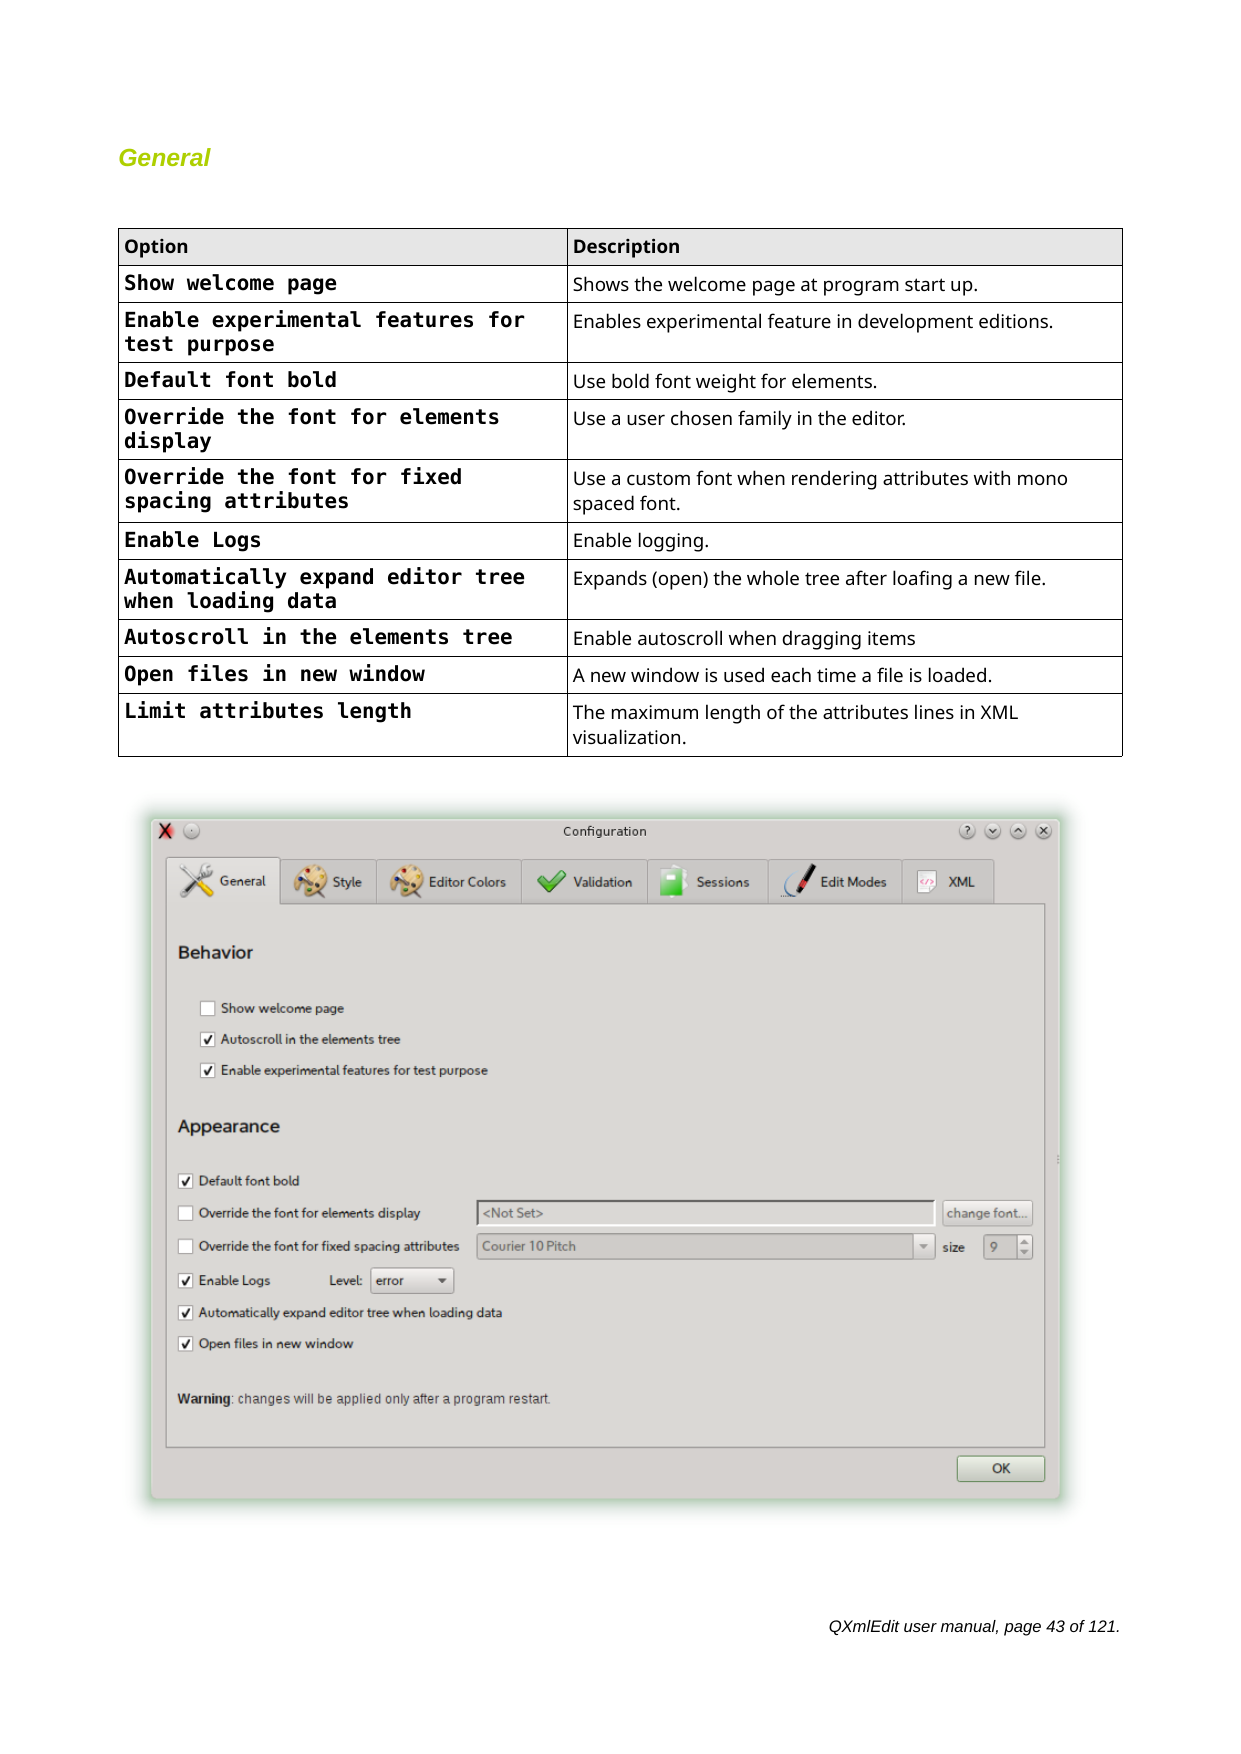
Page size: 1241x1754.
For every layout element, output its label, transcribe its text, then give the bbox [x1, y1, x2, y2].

table_cell Automatically expand editor tree when loading data [119, 560, 567, 619]
subtitle General [118, 143, 1122, 172]
table_cell Override the font for elements display [119, 400, 567, 459]
table_cell Shows the welcome page at program start up. [568, 266, 1122, 302]
table_cell Limit attributes length [119, 694, 567, 756]
table_header Option [119, 229, 567, 265]
table_cell Use bold font weight for elements. [568, 363, 1122, 399]
table_cell Use a user chosen family in the editor. [568, 400, 1122, 459]
table_cell The maximum length of the attributes lines in XML visualization. [568, 694, 1122, 756]
table_cell Autoscroll in the elements tree [119, 620, 567, 656]
table_cell Default font bold [119, 363, 567, 399]
table_cell Enable experimental features for test purpose [119, 303, 567, 362]
table_header Description [568, 229, 1122, 265]
table_cell Enable autoscroll when dragging items [568, 620, 1122, 656]
table_cell Show welcome page [119, 266, 567, 302]
table_cell Enable logging. [568, 523, 1122, 559]
table_cell Open files in new window [119, 657, 567, 693]
picture [107, 776, 1104, 1543]
table_cell Enables experimental feature in development editions. [568, 303, 1122, 362]
table_cell A new window is used each time a file is loaded. [568, 657, 1122, 693]
table_cell Expands (open) the whole tree after loafing a new file. [568, 560, 1122, 619]
table_cell Use a custom font when rendering attributes with mono spaced font. [568, 460, 1122, 522]
table_cell Override the font for fixed spacing attributes [119, 460, 567, 522]
table_cell Enable Logs [119, 523, 567, 559]
